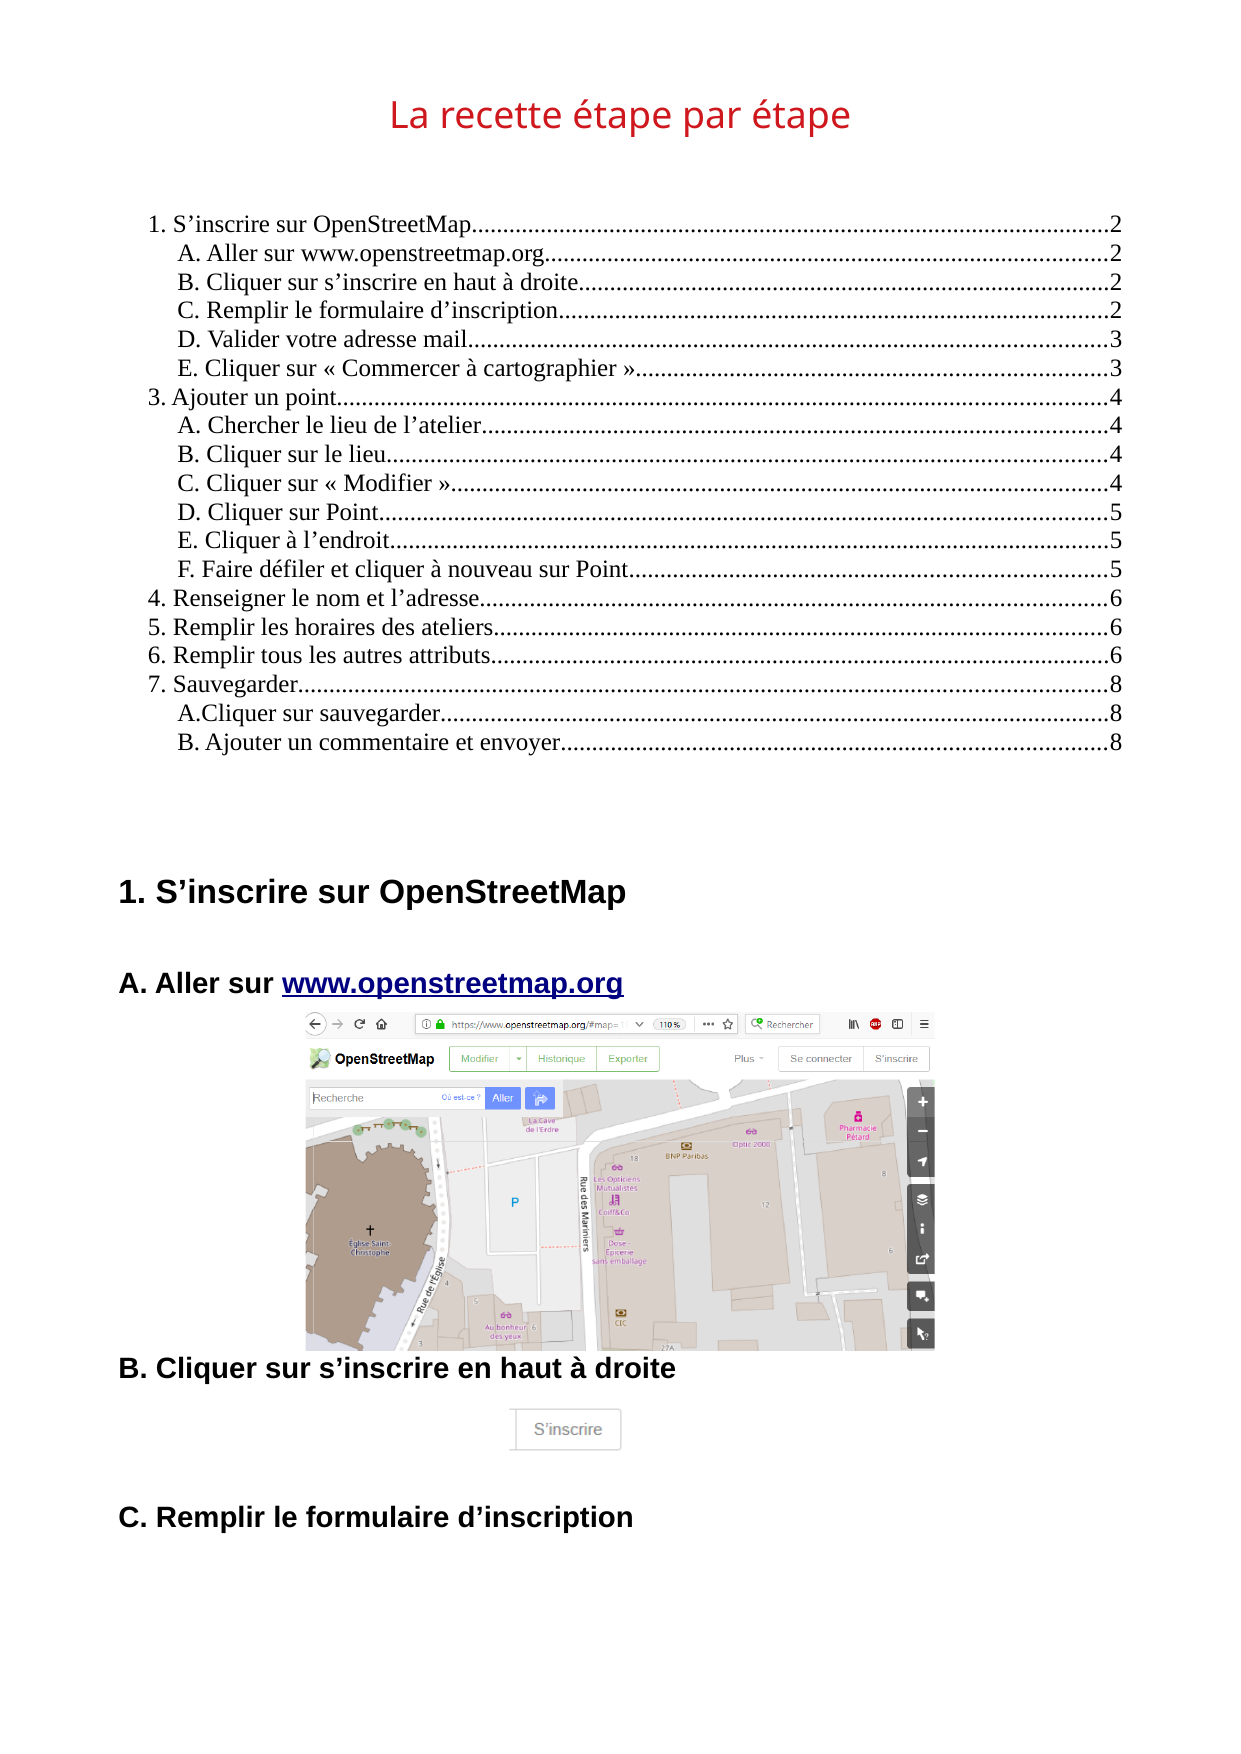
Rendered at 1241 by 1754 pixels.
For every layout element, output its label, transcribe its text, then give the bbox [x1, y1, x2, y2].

text La recette étape par étape [118, 88, 1122, 139]
text F. Faire défiler et cliquer à nouveau sur Point 5 [177, 554, 1122, 583]
text 6. Remplir tous les autres attributs 6 [148, 641, 1122, 669]
text 3. Ajouter un point 4 [148, 382, 1122, 411]
text B. Ajouter un commentaire et envoyer 8 [177, 727, 1122, 756]
subtitle 1. S’inscrire sur OpenStreetMap [118, 872, 1122, 910]
text A.Cliquer sur sauvegarder 8 [177, 698, 1122, 727]
picture [305, 1012, 935, 1351]
text B. Cliquer sur s’inscrire en haut à droite 2 [177, 267, 1122, 296]
text D. Cliquer sur Point 5 [177, 497, 1122, 526]
text 4. Renseigner le nom et l’adresse 6 [148, 583, 1122, 612]
text 1. S’inscrire sur OpenStreetMap 2 [148, 209, 1122, 238]
text D. Valider votre adresse mail 3 [177, 324, 1122, 353]
subtitle A. Aller sur www.openstreetmap.org [118, 966, 1122, 1000]
subtitle B. Cliquer sur s’inscrire en haut à droite [118, 1282, 1122, 1384]
picture [509, 1402, 628, 1457]
text 7. Sauvegarder 8 [148, 669, 1122, 698]
text C. Cliquer sur « Modifier » 4 [177, 468, 1122, 497]
text B. Cliquer sur le lieu 4 [177, 439, 1122, 468]
text E. Cliquer à l’endroit 5 [177, 526, 1122, 554]
text C. Remplir le formulaire d’inscription 2 [177, 296, 1122, 324]
text E. Cliquer sur « Commercer à cartographier » 3 [177, 353, 1122, 382]
text A. Aller sur www.openstreetmap.org 2 [177, 238, 1122, 267]
text 5. Remplir les horaires des ateliers 6 [148, 612, 1122, 641]
subtitle C. Remplir le formulaire d’inscription [118, 1500, 1122, 1534]
text A. Chercher le lieu de l’atelier 4 [177, 411, 1122, 439]
